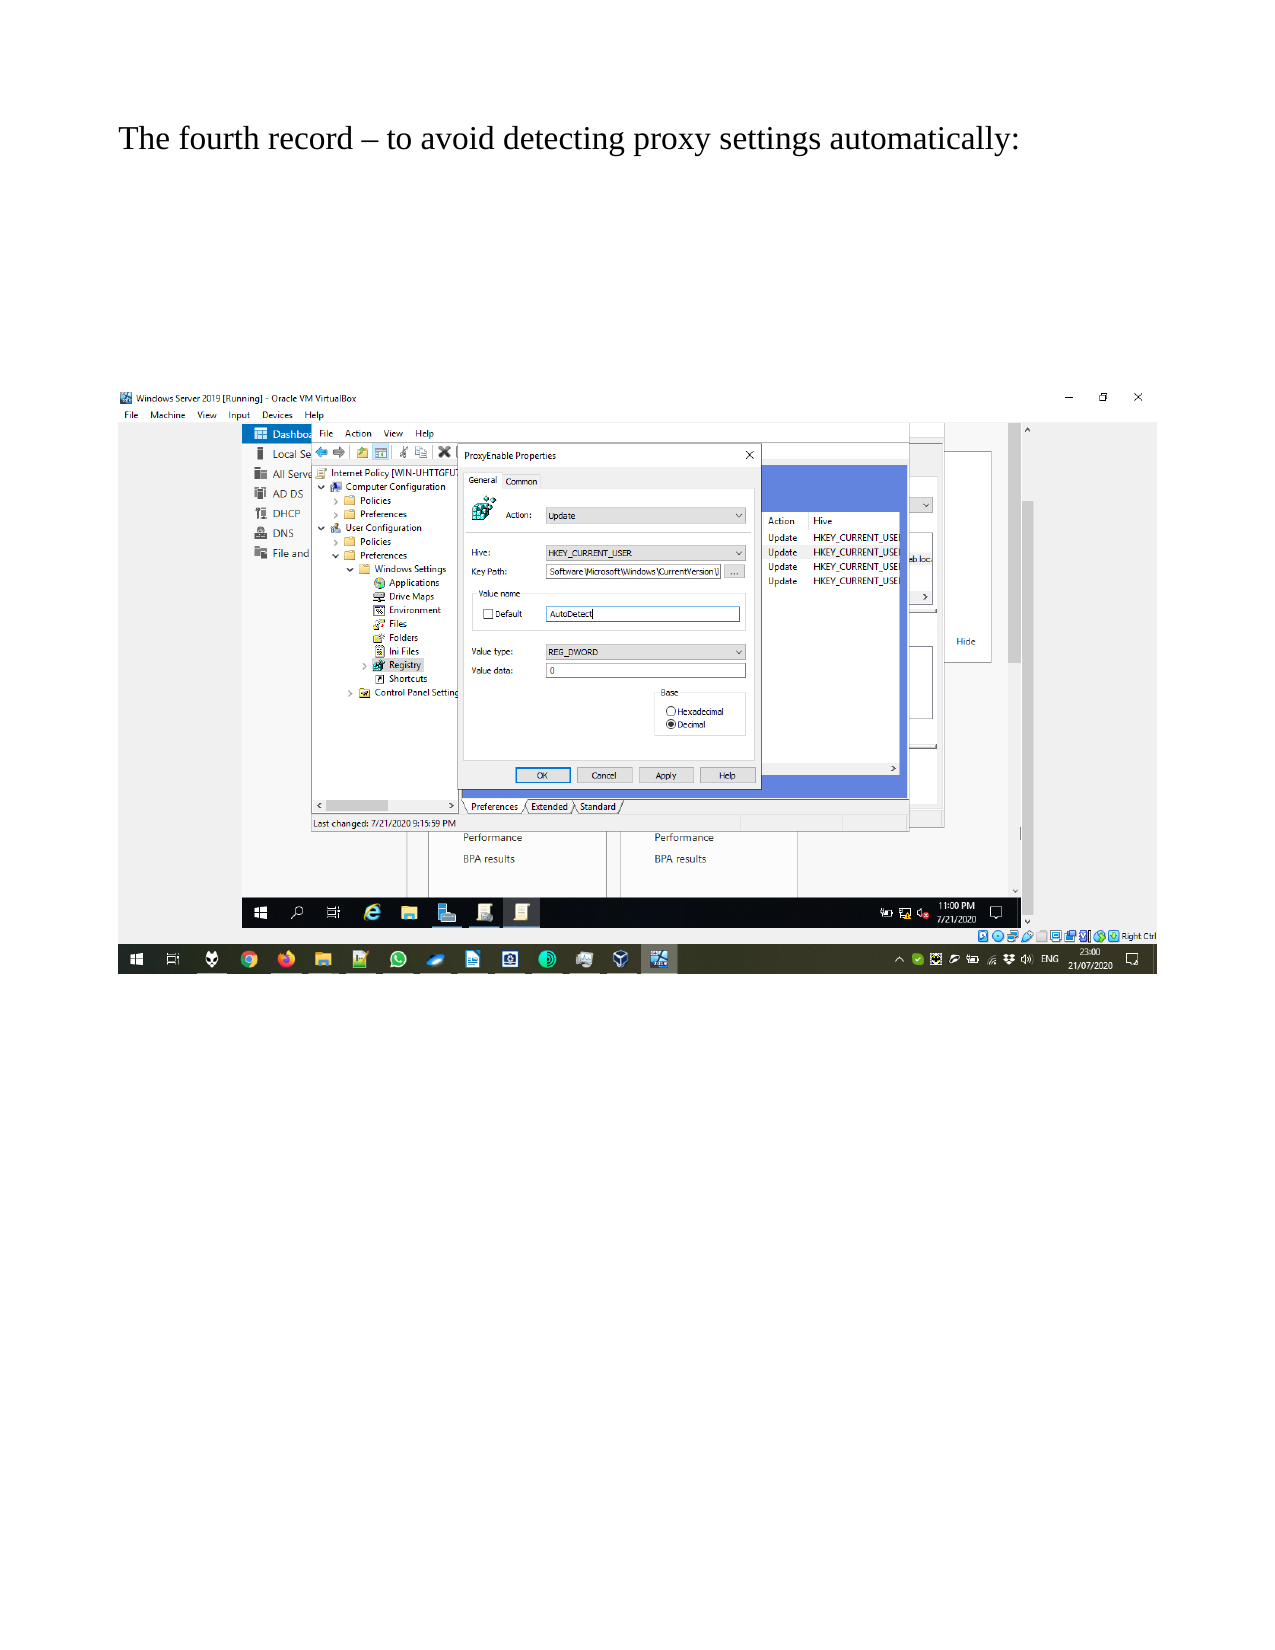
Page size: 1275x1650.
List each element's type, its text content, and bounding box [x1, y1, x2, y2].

picture [118, 389, 1157, 974]
text The fourth record – to avoid detecting proxy settings automatically: [118, 118, 1157, 156]
